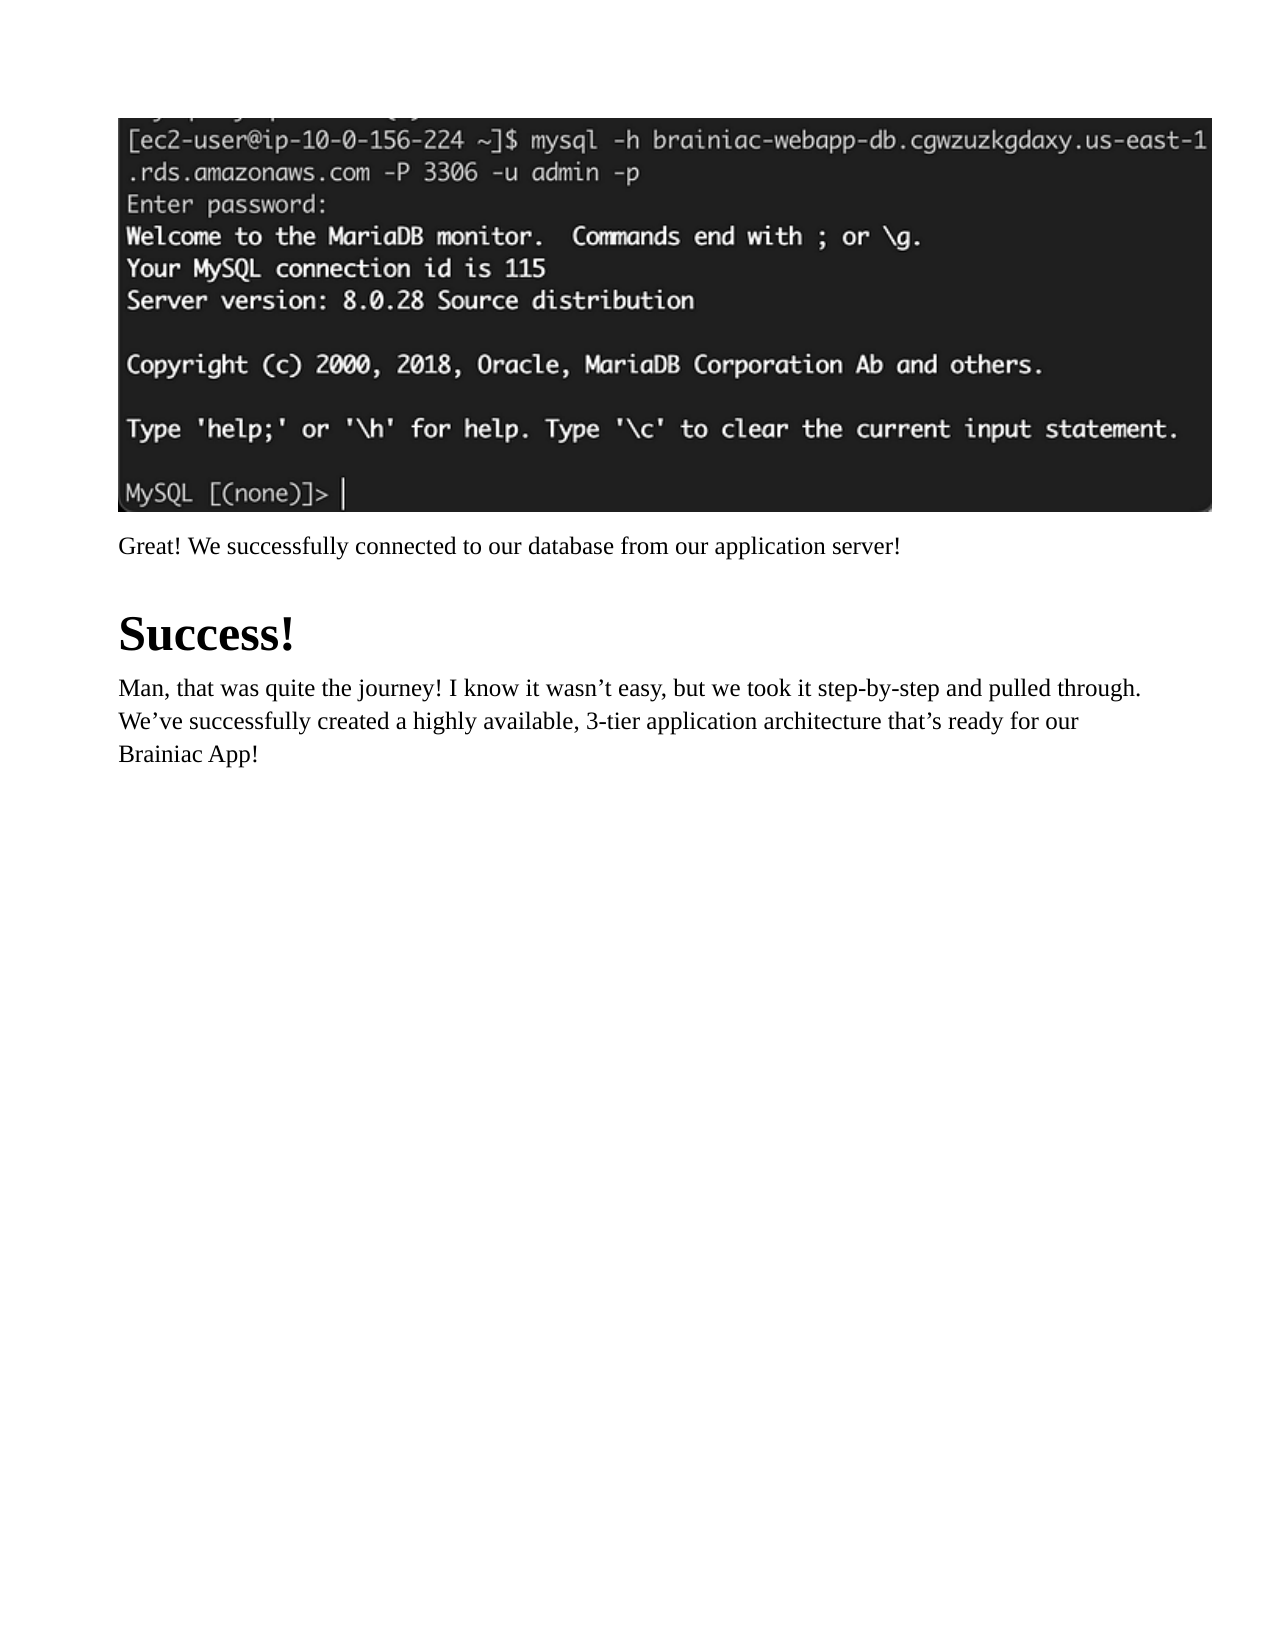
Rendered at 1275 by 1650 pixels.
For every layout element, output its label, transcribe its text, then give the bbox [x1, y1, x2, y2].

text Great! We successfully connected to our database from our application server! [118, 531, 1157, 559]
picture [118, 118, 1212, 512]
text Man, that was quite the journey! I know it wasn’t easy, but we took it step-by-step and pulled through. We’ve successfully created a highly available, 3-tier application architecture that’s ready for our Brainiac App! [118, 673, 1157, 768]
subtitle Success! [118, 603, 1157, 661]
